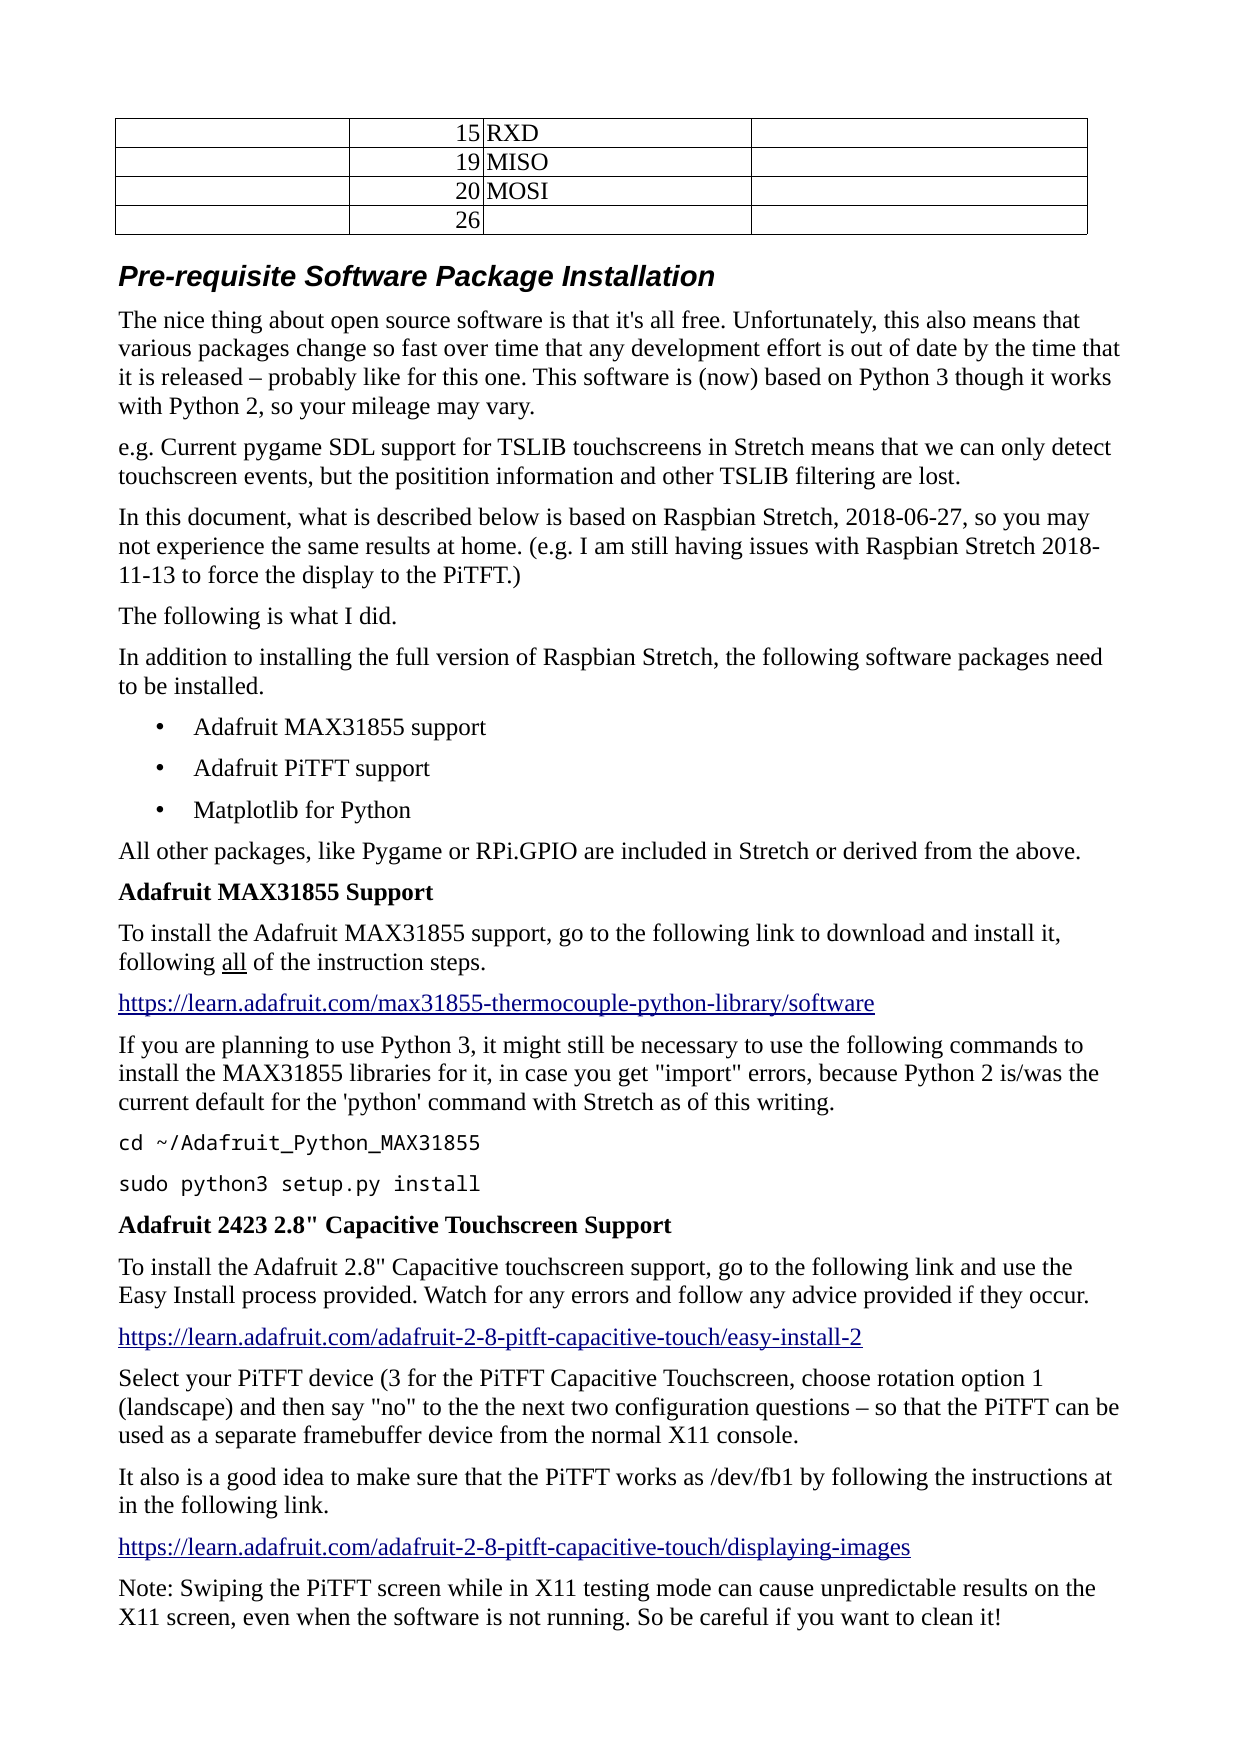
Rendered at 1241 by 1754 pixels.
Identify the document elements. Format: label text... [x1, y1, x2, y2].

table_cell 15 [350, 119, 483, 147]
text It also is a good idea to make sure that the PiTFT works as /dev/fb1 by following the instructions at in the following link. [118, 1462, 1122, 1519]
subtitle Pre-requisite Software Package Installation [118, 259, 1122, 292]
table_cell [484, 206, 751, 233]
text All other packages, like Pygame or RPi.GPIO are included in Stretch or derived from the above. [118, 836, 1122, 865]
table_cell MOSI [484, 177, 751, 205]
table_cell [752, 206, 1087, 233]
text sudo python3 setup.py install [118, 1169, 1122, 1198]
list Adafruit PiTFT support [156, 753, 1122, 782]
text Adafruit MAX31855 Support [118, 877, 1122, 906]
text To install the Adafruit 2.8" Capacitive touchscreen support, go to the following link and use the Easy Install process provided. Watch for any errors and follow any advice provided if they occur. [118, 1252, 1122, 1309]
table_cell 19 [350, 148, 483, 176]
table_cell [116, 119, 349, 147]
text Adafruit 2423 2.8" Capacitive Touchscreen Support [118, 1210, 1122, 1239]
text cd ~/Adafruit_Python_MAX31855 [118, 1128, 1122, 1157]
text The following is what I did. [118, 601, 1122, 630]
table_cell [116, 148, 349, 176]
table_cell 26 [350, 206, 483, 233]
text The nice thing about open source software is that it's all free. Unfortunately, this also means that various packages change so fast over time that any development effort is out of date by the time that it is released – probably like for this one. This software is (now) based on Python 3 though it works with Python 2, so your mileage may vary. [118, 305, 1122, 420]
text To install the Adafruit MAX31855 support, go to the following link to download and install it, following all of the instruction steps. [118, 918, 1122, 976]
table_cell MISO [484, 148, 751, 176]
table_cell 20 [350, 177, 483, 205]
list Adafruit MAX31855 support [156, 712, 1122, 741]
table_cell [116, 206, 349, 233]
text https://learn.adafruit.com/adafruit-2-8-pitft-capacitive-touch/displaying-images [118, 1532, 1122, 1560]
text In addition to installing the full version of Raspbian Stretch, the following software packages need to be installed. [118, 642, 1122, 700]
table_cell [116, 177, 349, 205]
text https://learn.adafruit.com/max31855-thermocouple-python-library/software [118, 988, 1122, 1017]
table_cell [752, 148, 1087, 176]
list Matplotlib for Python [156, 795, 1122, 823]
text In this document, what is described below is based on Raspbian Stretch, 2018-06-27, so you may not experience the same results at home. (e.g. I am still having issues with Raspbian Stretch 2018-11-13 to force the display to the PiTFT.) [118, 502, 1122, 588]
text Select your PiTFT device (3 for the PiTFT Capacitive Touchscreen, choose rotation option 1 (landscape) and then say "no" to the the next two configuration questions – so that the PiTFT can be used as a separate framebuffer device from the normal X11 console. [118, 1363, 1122, 1449]
table_cell [752, 119, 1087, 147]
text e.g. Current pygame SDL support for TSLIB touchscreens in Stretch means that we can only detect touchscreen events, but the positition information and other TSLIB filtering are lost. [118, 432, 1122, 490]
text If you are planning to use Python 3, it might still be necessary to use the following commands to install the MAX31855 libraries for it, in case you get "import" errors, because Python 2 is/was the current default for the 'python' command with Stretch as of this writing. [118, 1030, 1122, 1116]
text https://learn.adafruit.com/adafruit-2-8-pitft-capacitive-touch/easy-install-2 [118, 1322, 1122, 1350]
table_cell RXD [484, 119, 751, 147]
table_cell [752, 177, 1087, 205]
text Note: Swiping the PiTFT screen while in X11 testing mode can cause unpredictable results on the X11 screen, even when the software is not running. So be careful if you want to clean it! [118, 1573, 1122, 1630]
